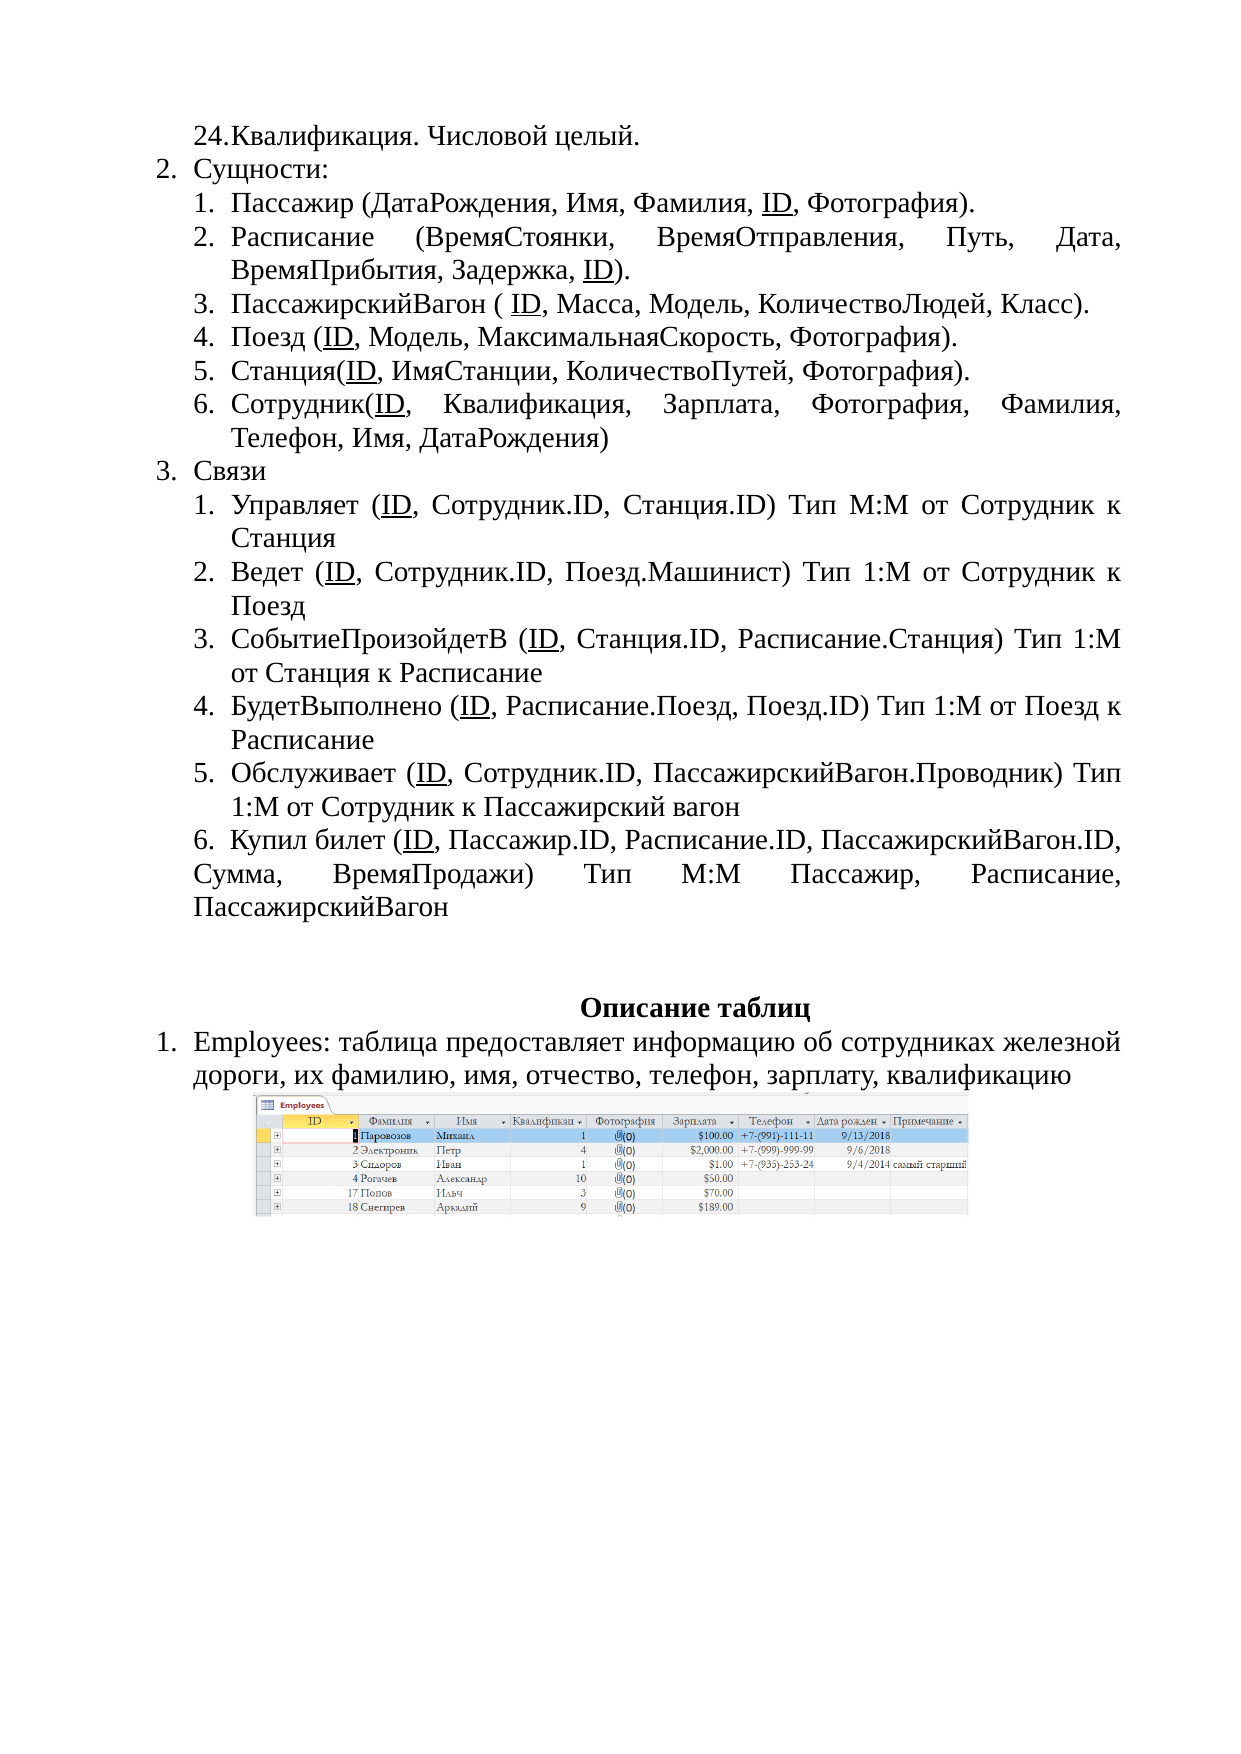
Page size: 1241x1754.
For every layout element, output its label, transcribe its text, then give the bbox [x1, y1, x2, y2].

list БудетВыполнено (ID, Расписание.Поезд, Поезд.ID) Тип 1:М от Поезд к Расписание [193, 688, 1122, 755]
list Расписание (ВремяСтоянки, ВремяОтправления, Путь, Дата, ВремяПрибытия, Задержка, ID). [193, 219, 1122, 286]
list ПассажирскийВагон ( ID, Масса, Модель, КоличествоЛюдей, Класс). [193, 286, 1122, 319]
list Квалификация. Числовой целый. [193, 118, 1122, 152]
text Описание таблиц [118, 990, 1122, 1024]
list Станция(ID, ИмяСтанции, КоличествоПутей, Фотография). [193, 353, 1122, 386]
list СобытиеПроизойдетВ (ID, Станция.ID, Расписание.Станция) Тип 1:М от Станция к Расписание [193, 621, 1122, 688]
list Сущности: [156, 152, 1122, 185]
list 6. Купил билет (ID, Пассажир.ID, Расписание.ID, ПассажирскийВагон.ID, Сумма, ВремяПродажи) Тип М:М Пассажир, Расписание, ПассажирскийВагон [193, 822, 1122, 923]
list Ведет (ID, Сотрудник.ID, Поезд.Машинист) Тип 1:М от Сотрудник к Поезд [193, 554, 1122, 621]
list Поезд (ID, Модель, МаксимальнаяСкорость, Фотография). [193, 319, 1122, 353]
list Управляет (ID, Сотрудник.ID, Станция.ID) Тип М:М от Сотрудник к Станция [193, 487, 1122, 554]
list Пассажир (ДатаРождения, Имя, Фамилия, ID, Фотография). [193, 185, 1122, 219]
list Сотрудник(ID, Квалификация, Зарплата, Фотография, Фамилия, Телефон, Имя, ДатаРождения) [193, 386, 1122, 453]
list Связи [156, 453, 1122, 487]
picture [253, 1092, 1220, 1686]
list Employees: таблица предоставляет информацию об сотрудниках железной дороги, их фамилию, имя, отчество, телефон, зарплату, квалификацию [156, 1024, 1122, 1091]
list Обслуживает (ID, Сотрудник.ID, ПассажирскийВагон.Проводник) Тип 1:М от Сотрудник к Пассажирский вагон [193, 755, 1122, 822]
